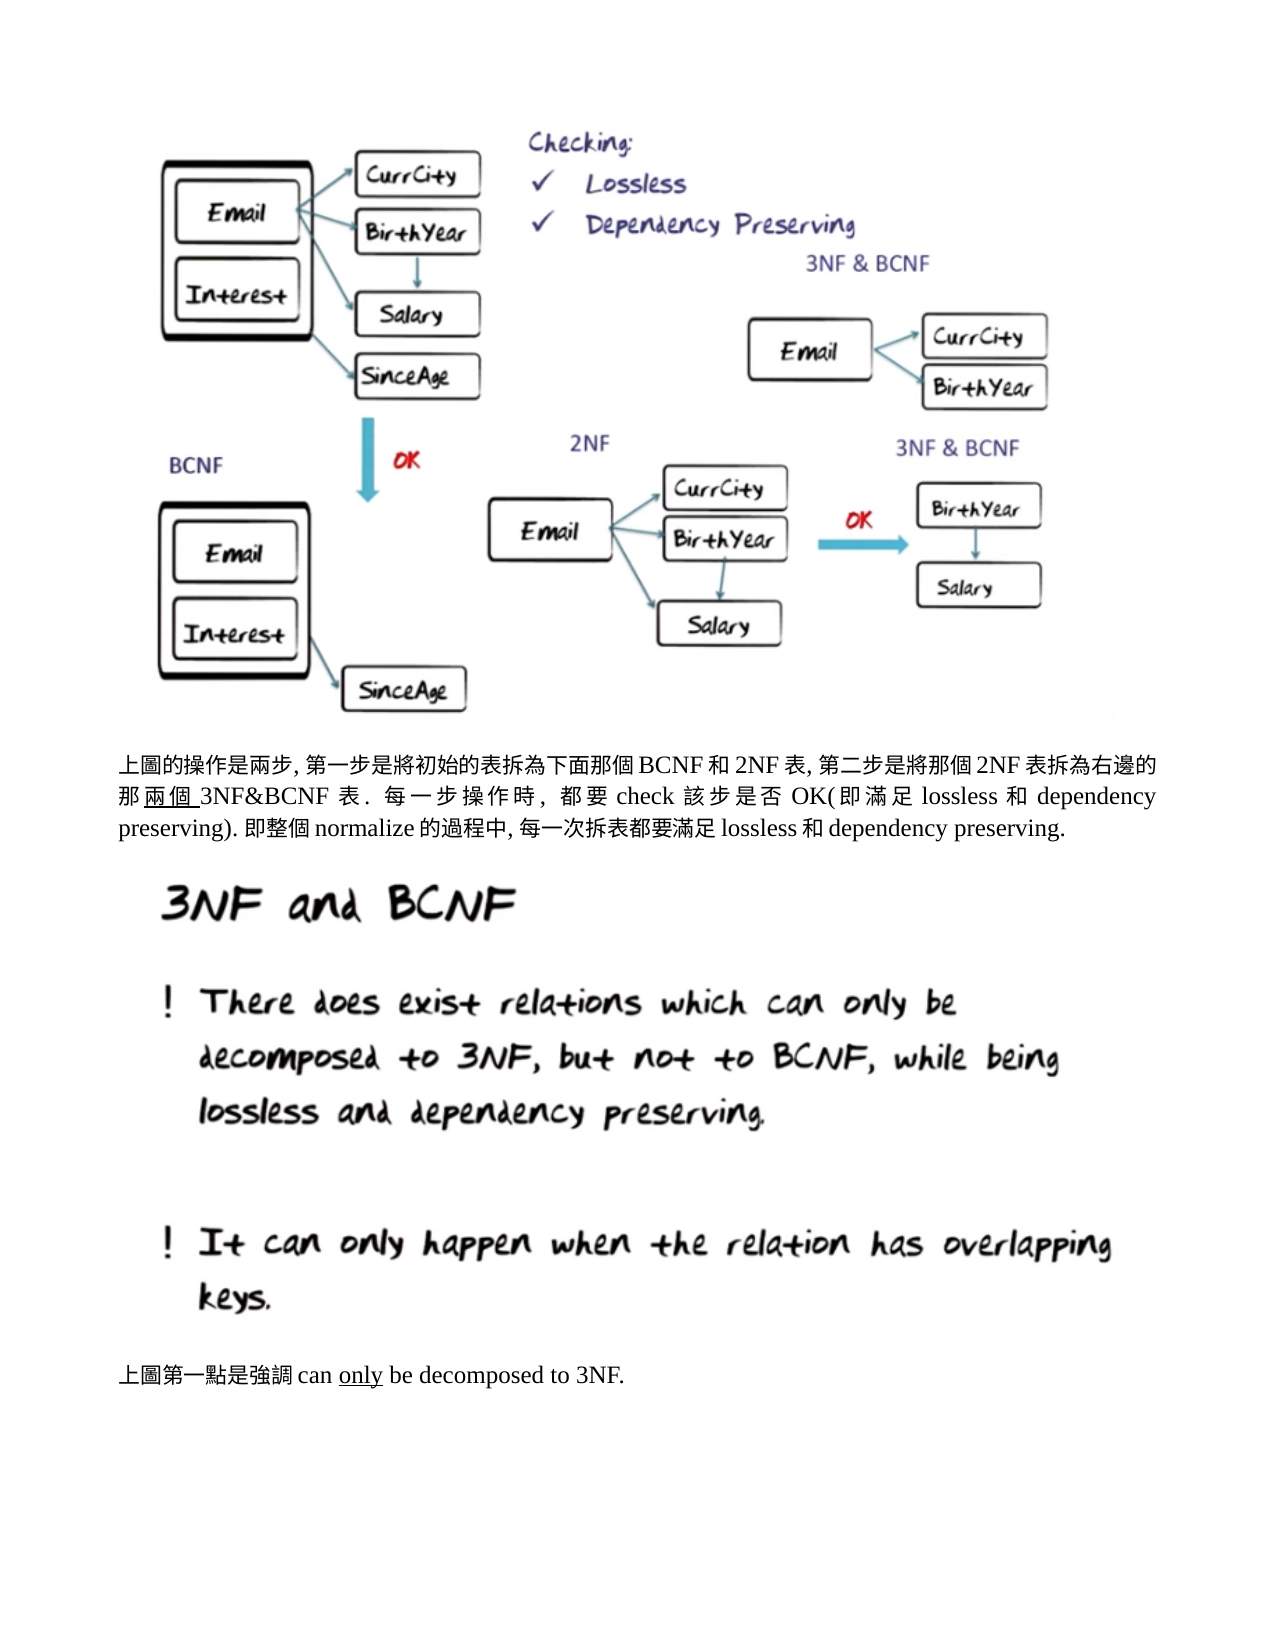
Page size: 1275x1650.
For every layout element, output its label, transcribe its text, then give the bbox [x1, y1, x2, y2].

text 上圖第一點是強調can only be decomposed to 3NF. [118, 1358, 1157, 1389]
picture [118, 871, 1157, 1329]
text 上圖的操作是兩步, 第一步是將初始的表拆為下面那個BCNF和2NF表, 第二步是將那個2NF表拆為右邊的那兩個3NF&BCNF表. 每一步操作時, 都要check該步是否OK(即滿足lossless和dependency preserving). 即整個normalize的過程中, 每一次拆表都要滿足lossless和dependency preserving. [118, 748, 1157, 843]
picture [118, 129, 1157, 719]
